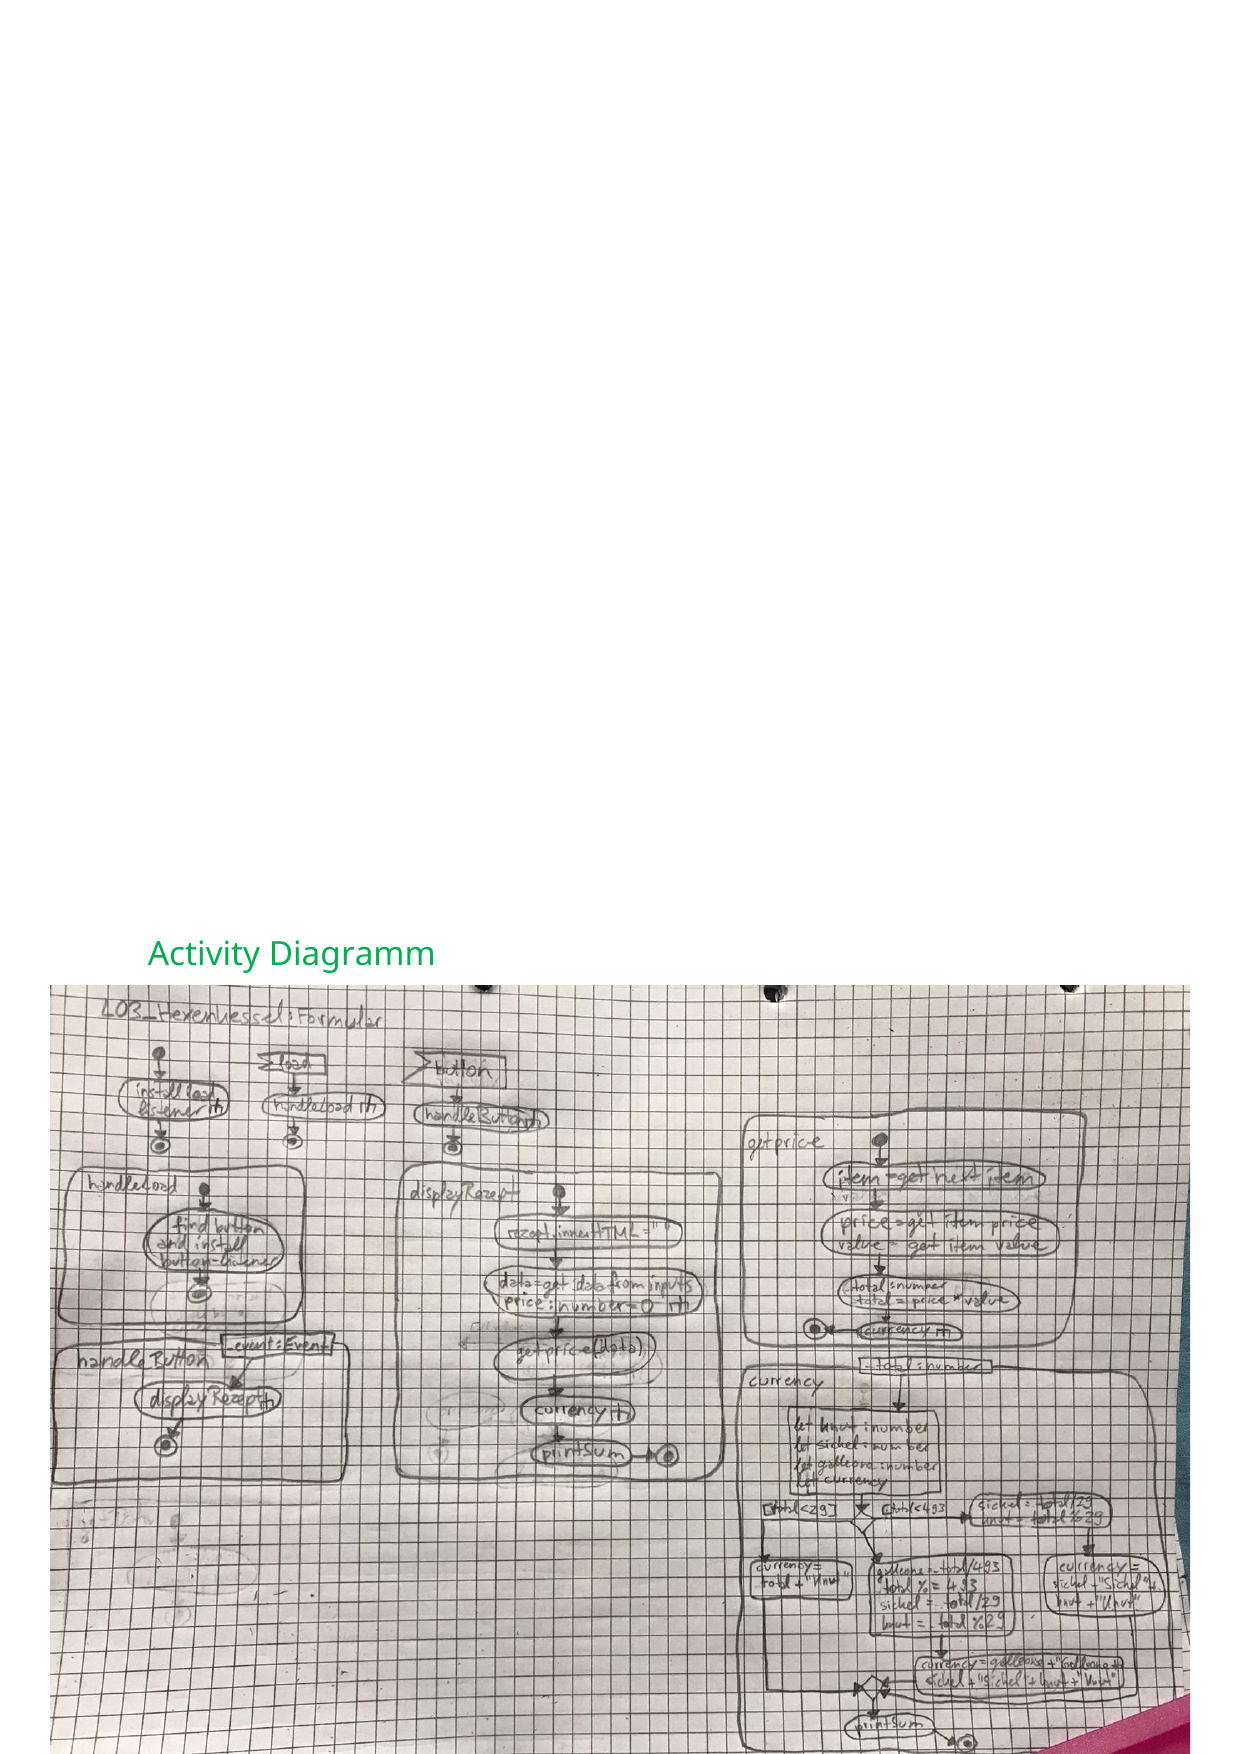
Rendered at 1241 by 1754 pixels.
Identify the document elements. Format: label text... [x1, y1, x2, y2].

text Activity Diagramm [148, 930, 1093, 976]
